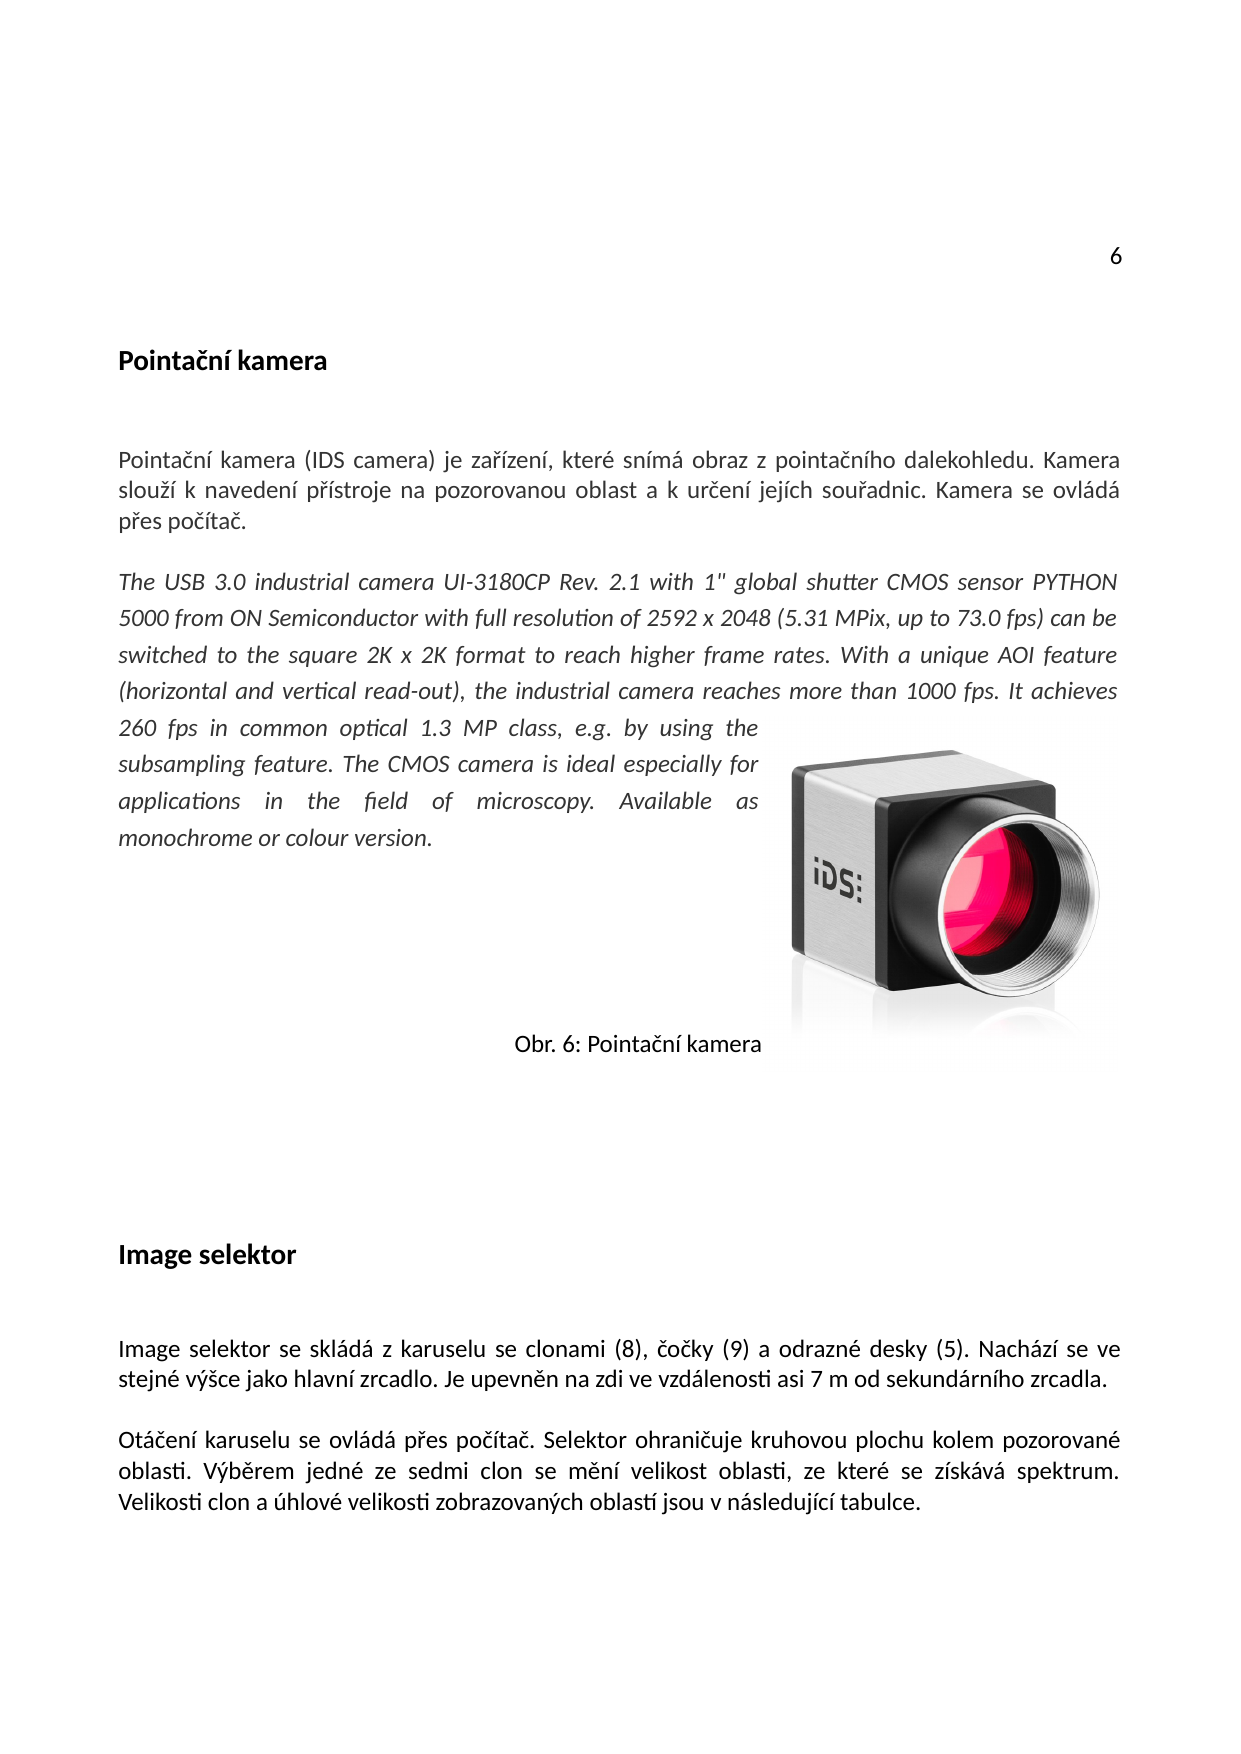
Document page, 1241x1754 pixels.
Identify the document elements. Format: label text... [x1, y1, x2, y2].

text 6 [118, 240, 1122, 271]
text The USB 3.0 industrial camera UI-3180CP Rev. 2.1 with 1" global shutter CMOS sensor PYTHON 5000 from ON Semiconductor with full resolution of 2592 x 2048 (5.31 MPix, up to 73.0 fps) can be switched to the square 2K x 2K format to reach higher frame rates. With a unique AOI feature (horizontal and vertical read-out), the industrial camera reaches more than 1000 fps. It achieves 260 fps in common optical 1.3 MP class, e.g. by using the subsampling feature. The CMOS camera is ideal especially for applications in the field of microscopy. Available as monochrome or colour version. [118, 566, 1122, 852]
text Pointační kamera (IDS camera) je zařízení, které snímá obraz z pointačního dalekohledu. Kamera slouží k navedení přístroje na pozorovanou oblast a k určení jejích souřadnic. Kamera se ovládá přes počítač. [118, 444, 1122, 535]
text Image selektor [118, 1236, 1122, 1272]
text Image selektor se skládá z karuselu se clonami (8), čočky (9) a odrazné desky (5). Nachází se ve stejné výšce jako hlavní zrcadlo. Je upevněn na zdi ve vzdálenosti asi 7 m od sekundárního zrcadla. [118, 1333, 1122, 1394]
text Otáčení karuselu se ovládá přes počítač. Selektor ohraničuje kruhovou plochu kolem pozorované oblasti. Výběrem jedné ze sedmi clon se mění velikost oblasti, ze které se získává spektrum. Velikosti clon a úhlové velikosti zobrazovaných oblastí jsou v následující tabulce. [118, 1424, 1122, 1516]
text Pointační kamera [118, 342, 1122, 378]
picture [762, 716, 1118, 1072]
text Obr. 6: Pointační kamera [118, 1028, 762, 1058]
